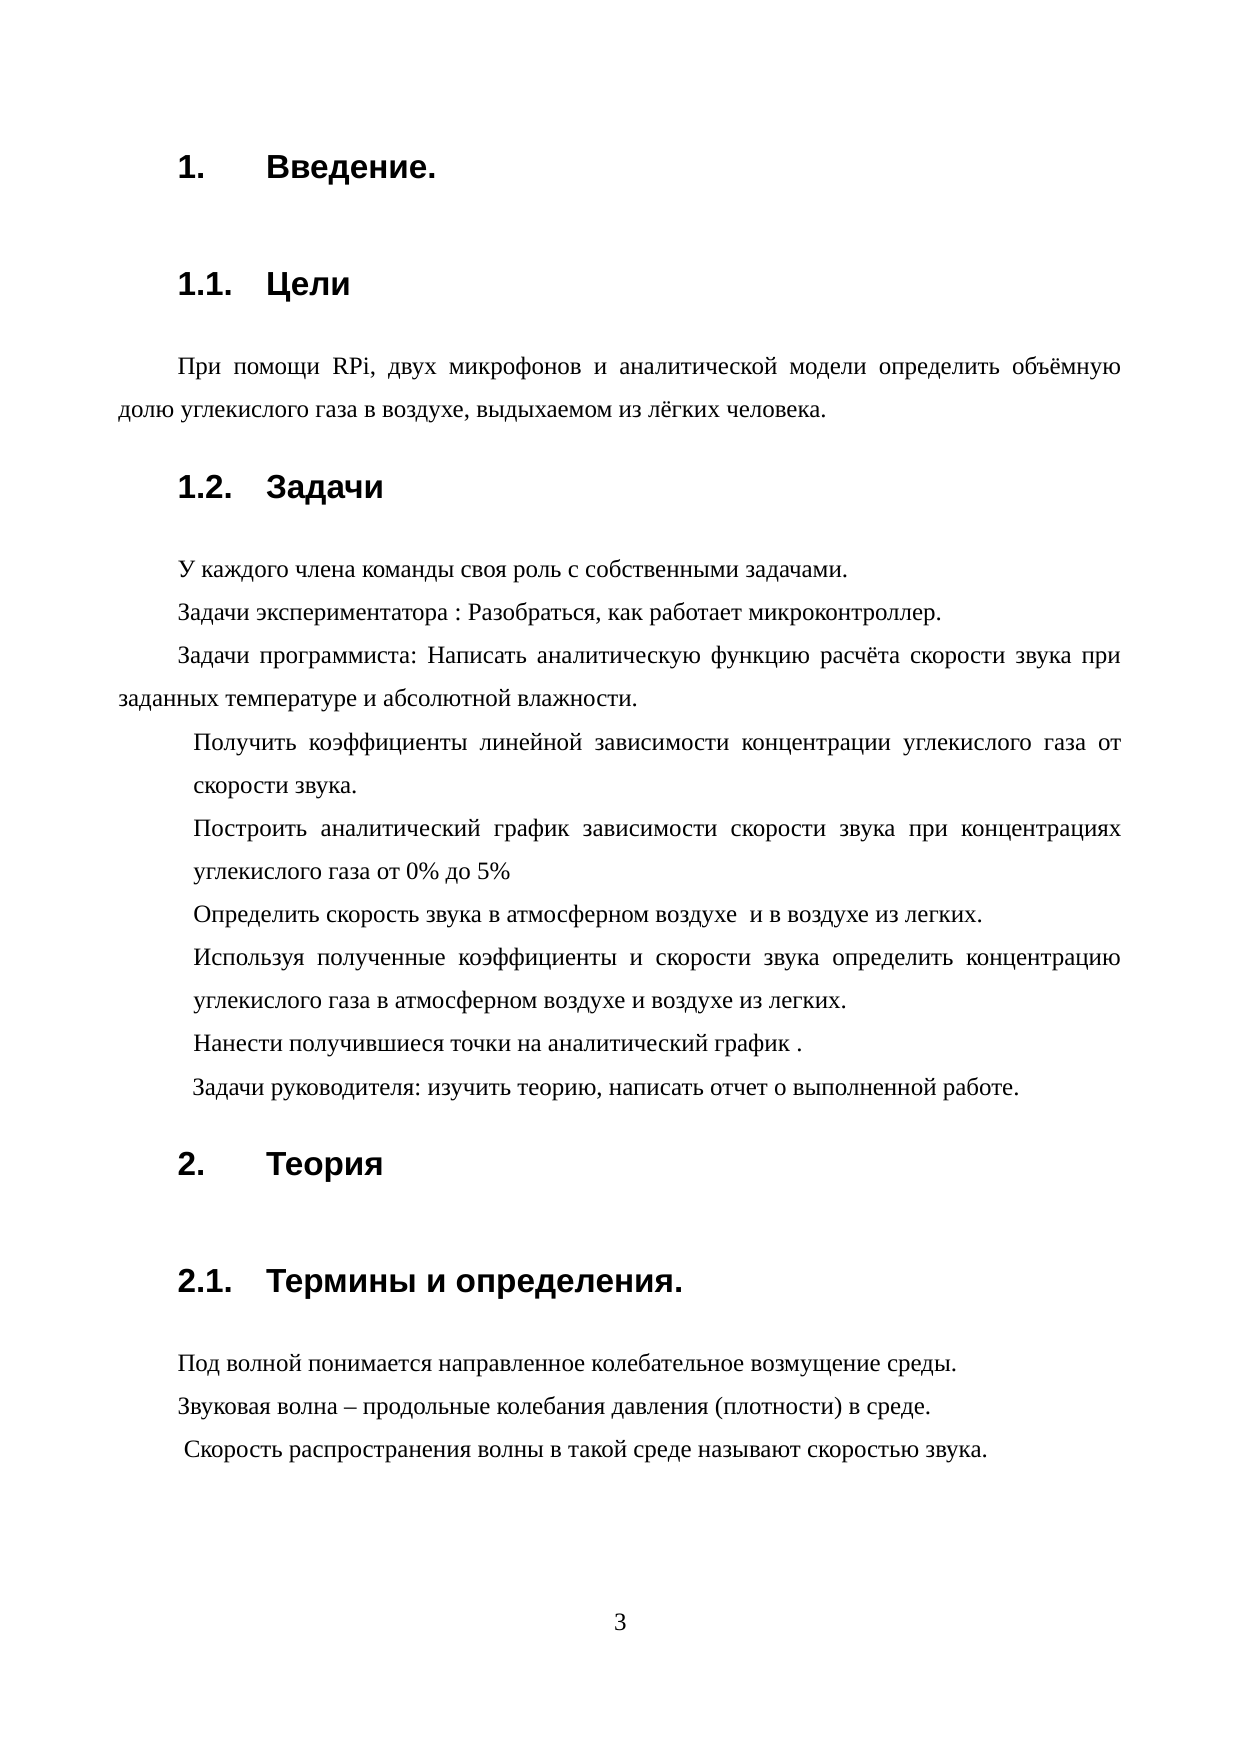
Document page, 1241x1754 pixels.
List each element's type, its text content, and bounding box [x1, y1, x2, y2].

text При помощи RPi, двух микрофонов и аналитической модели определить объёмную долю углекислого газа в воздухе, выдыхаемом из лёгких человека. [118, 351, 1122, 423]
subtitle Введение. [118, 148, 1122, 186]
subtitle Теория [118, 1144, 1122, 1183]
subtitle Цели [118, 264, 1122, 303]
text Задачи экспериментатора : Разобраться, как работает микроконтроллер. [118, 597, 1122, 626]
text Задачи программиста: Написать аналитическую функцию расчёта скорости звука при заданных температуре и абсолютной влажности. [118, 640, 1122, 712]
text У каждого члена команды своя роль с собственными задачами. [118, 554, 1122, 583]
text Под волной понимается направленное колебательное возмущение среды. [118, 1348, 1122, 1377]
subtitle Термины и определения. [118, 1261, 1122, 1299]
list Получить коэффициенты линейной зависимости концентрации углекислого газа от скорости звука. [164, 727, 1122, 798]
list Определить скорость звука в атмосферном воздухе и в воздухе из легких. [164, 899, 1122, 928]
list Используя полученные коэффициенты и скорости звука определить концентрацию углекислого газа в атмосферном воздухе и воздухе из легких. [164, 942, 1122, 1014]
text Задачи руководителя: изучить теорию, написать отчет о выполненной работе. [118, 1072, 1122, 1100]
list Построить аналитический график зависимости скорости звука при концентрациях углекислого газа от 0% до 5% [164, 813, 1122, 885]
subtitle Задачи [118, 467, 1122, 505]
list Нанести получившиеся точки на аналитический график . [164, 1028, 1122, 1057]
text Скорость распространения волны в такой среде называют скоростью звука. [118, 1434, 1122, 1463]
text Звуковая волна – продольные колебания давления (плотности) в среде. [118, 1391, 1122, 1420]
